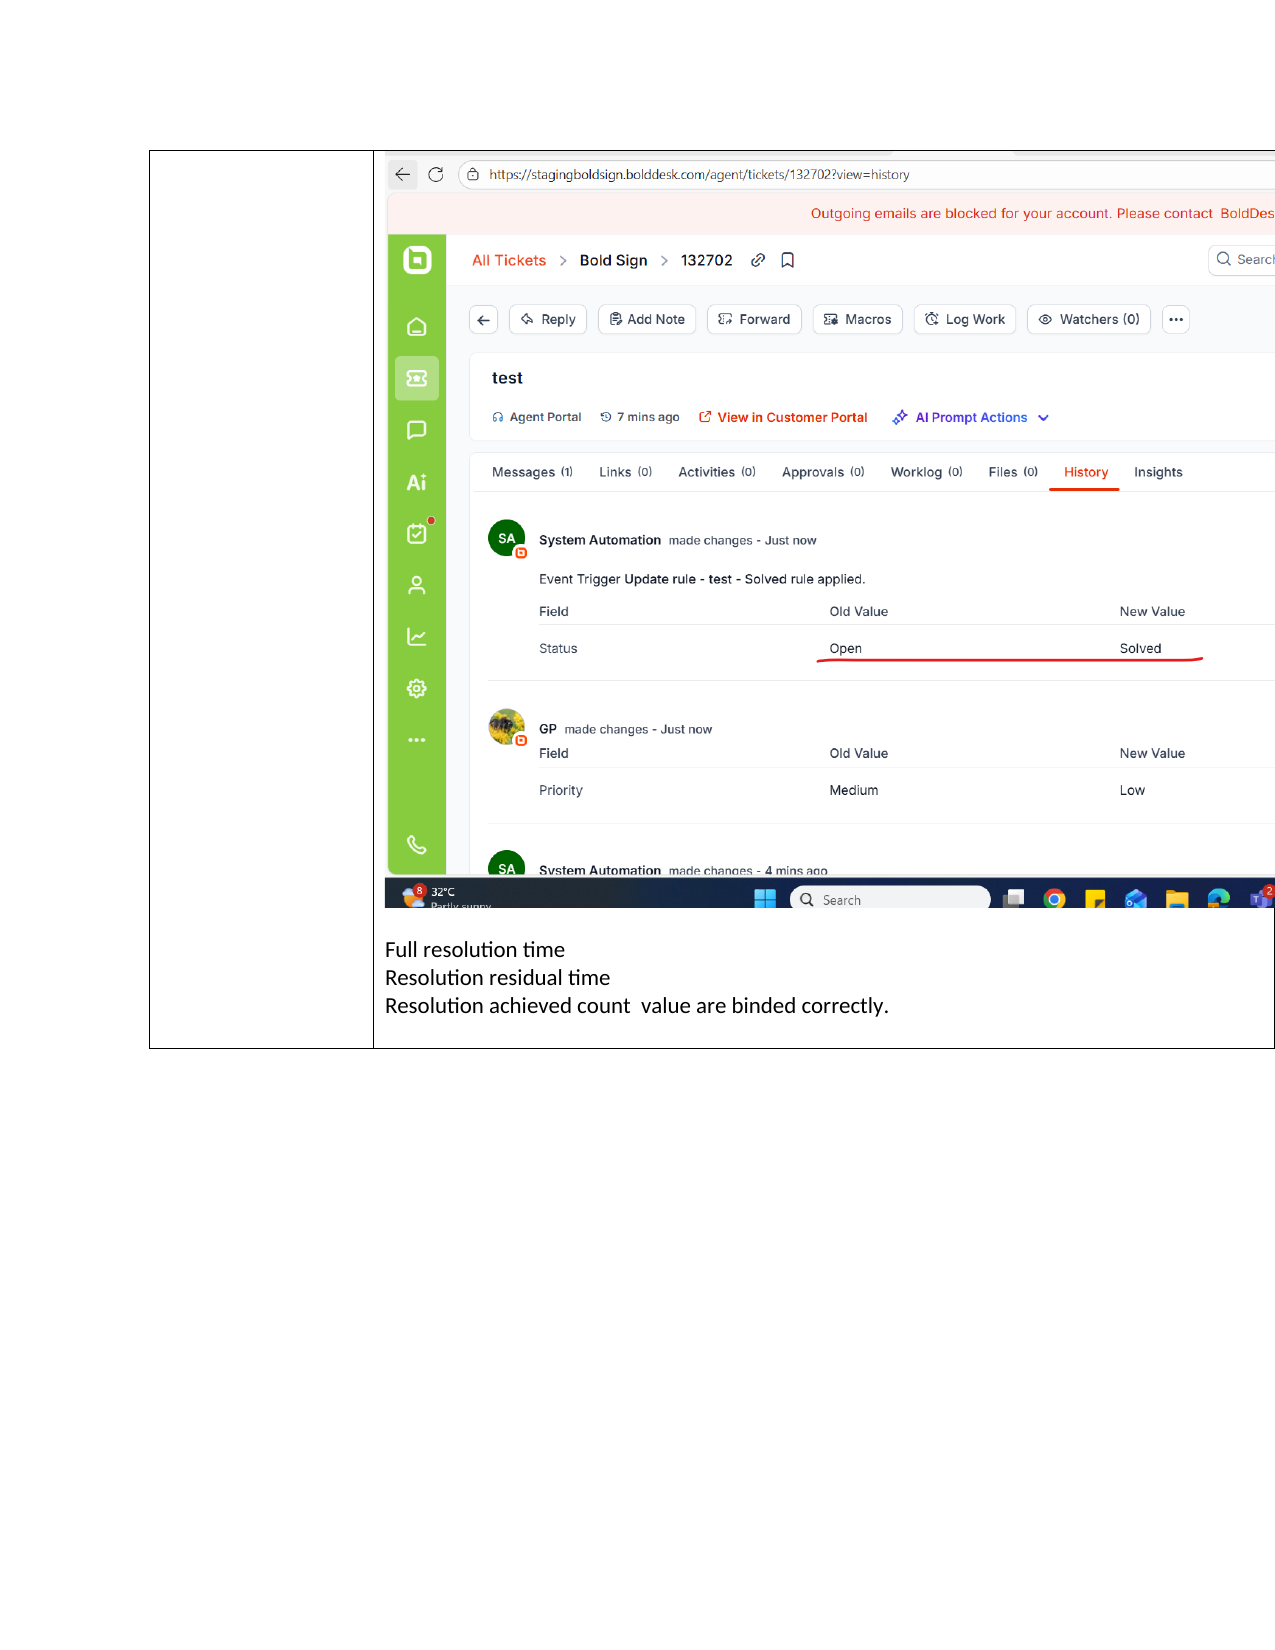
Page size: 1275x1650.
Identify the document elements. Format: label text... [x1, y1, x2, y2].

table_cell Ensure update trigger cases. [150, 151, 373, 1047]
table_cell Event triggered: Full resolution time Resolution residual time Resolution achieved count value are binded correctly. [374, 151, 1274, 1047]
